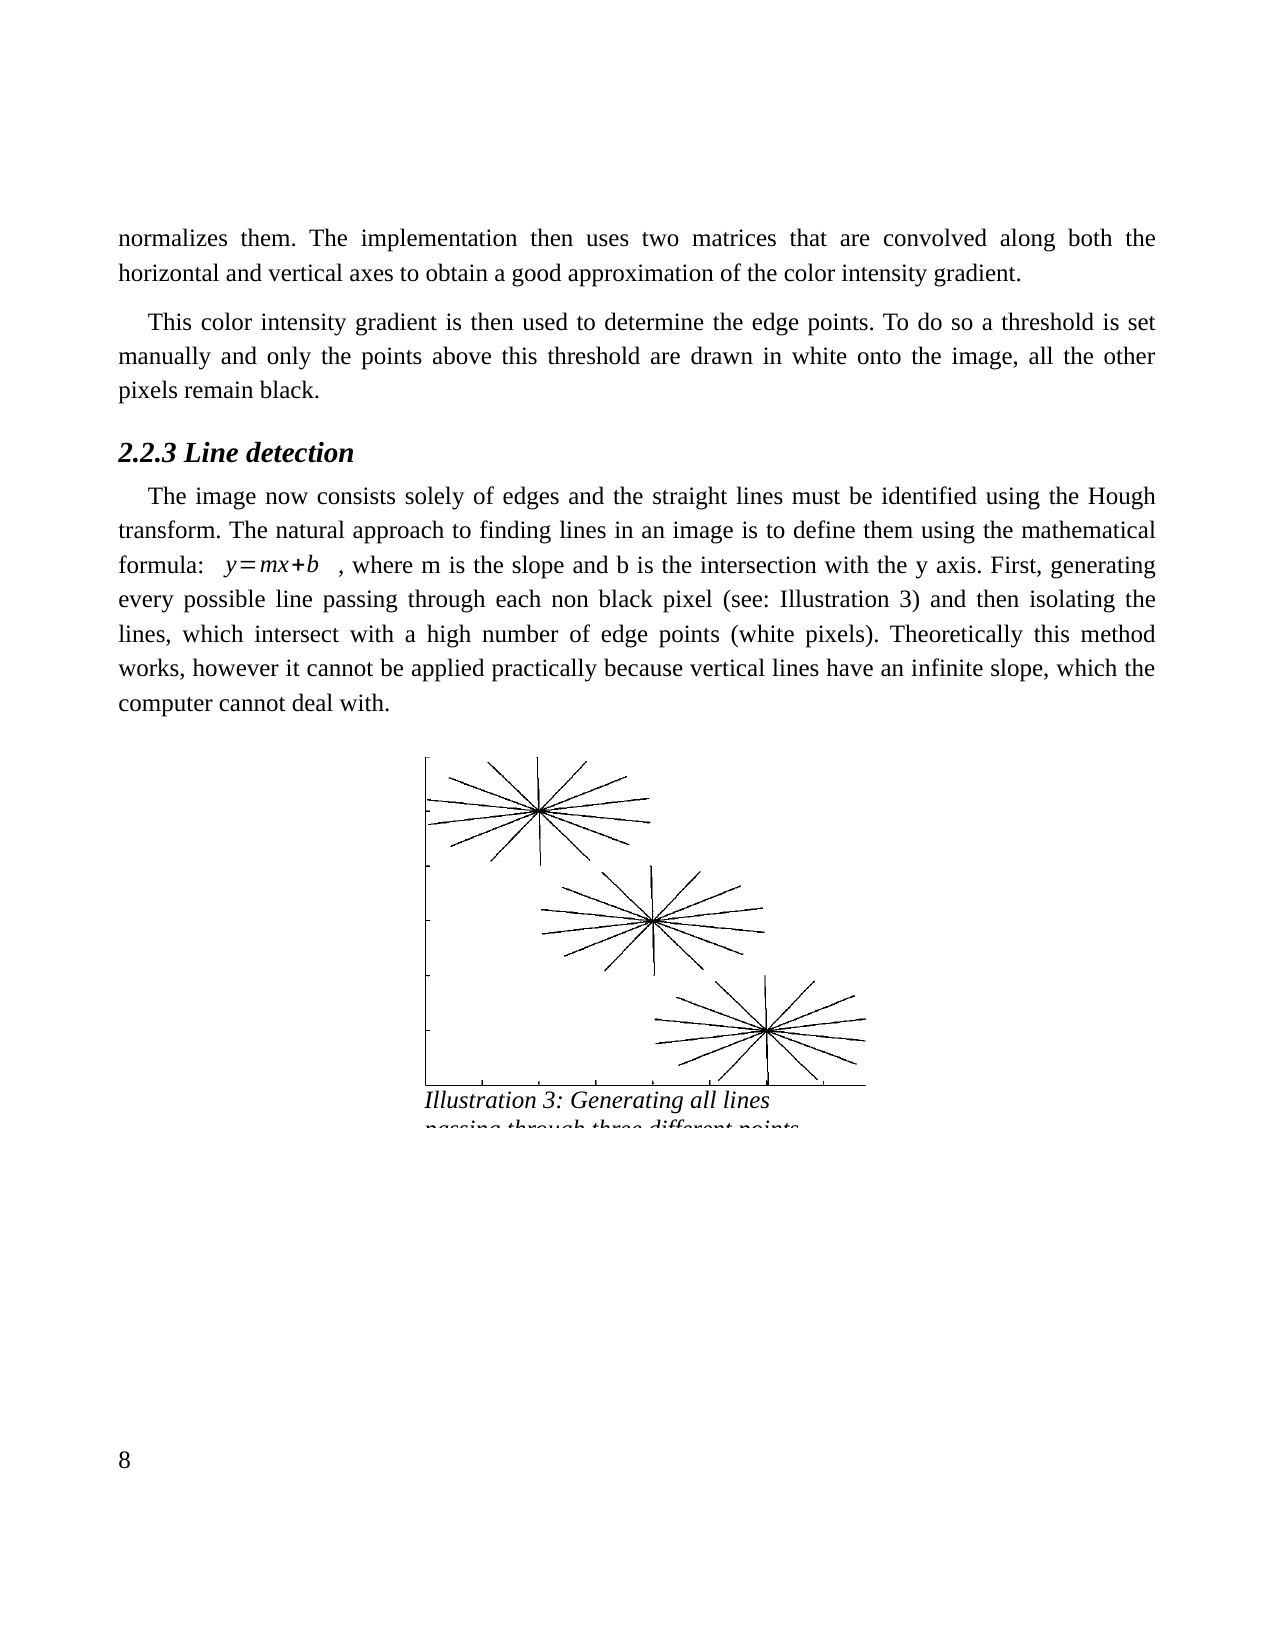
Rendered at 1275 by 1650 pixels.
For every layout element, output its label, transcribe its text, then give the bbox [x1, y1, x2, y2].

text The image now consists solely of edges and the straight lines must be identified using the Hough transform. The natural approach to finding lines in an image is to define them using the mathematical formula:, where m is the slope and b is the intersection with the y axis. First, generating every possible line passing through each non black pixel (see: Illustration 3) and then isolating the lines, which intersect with a high number of edge points (white pixels). Theoretically this method works, however it cannot be applied practically because vertical lines have an infinite slope, which the computer cannot deal with. [118, 481, 1157, 717]
text normalizes them. The implementation then uses two matrices that are convolved along both the horizontal and vertical axes to obtain a good approximation of the color intensity gradient. [118, 223, 1157, 286]
subtitle 2.2.3 Line detection [118, 435, 1157, 469]
text Illustration 3: Generating all lines passing through three different points [424, 1086, 851, 1128]
picture [424, 757, 866, 1086]
text This color intensity gradient is then used to determine the edge points. To do so a threshold is set manually and only the points above this threshold are drawn in white onto the image, all the other pixels remain black. [118, 307, 1157, 404]
